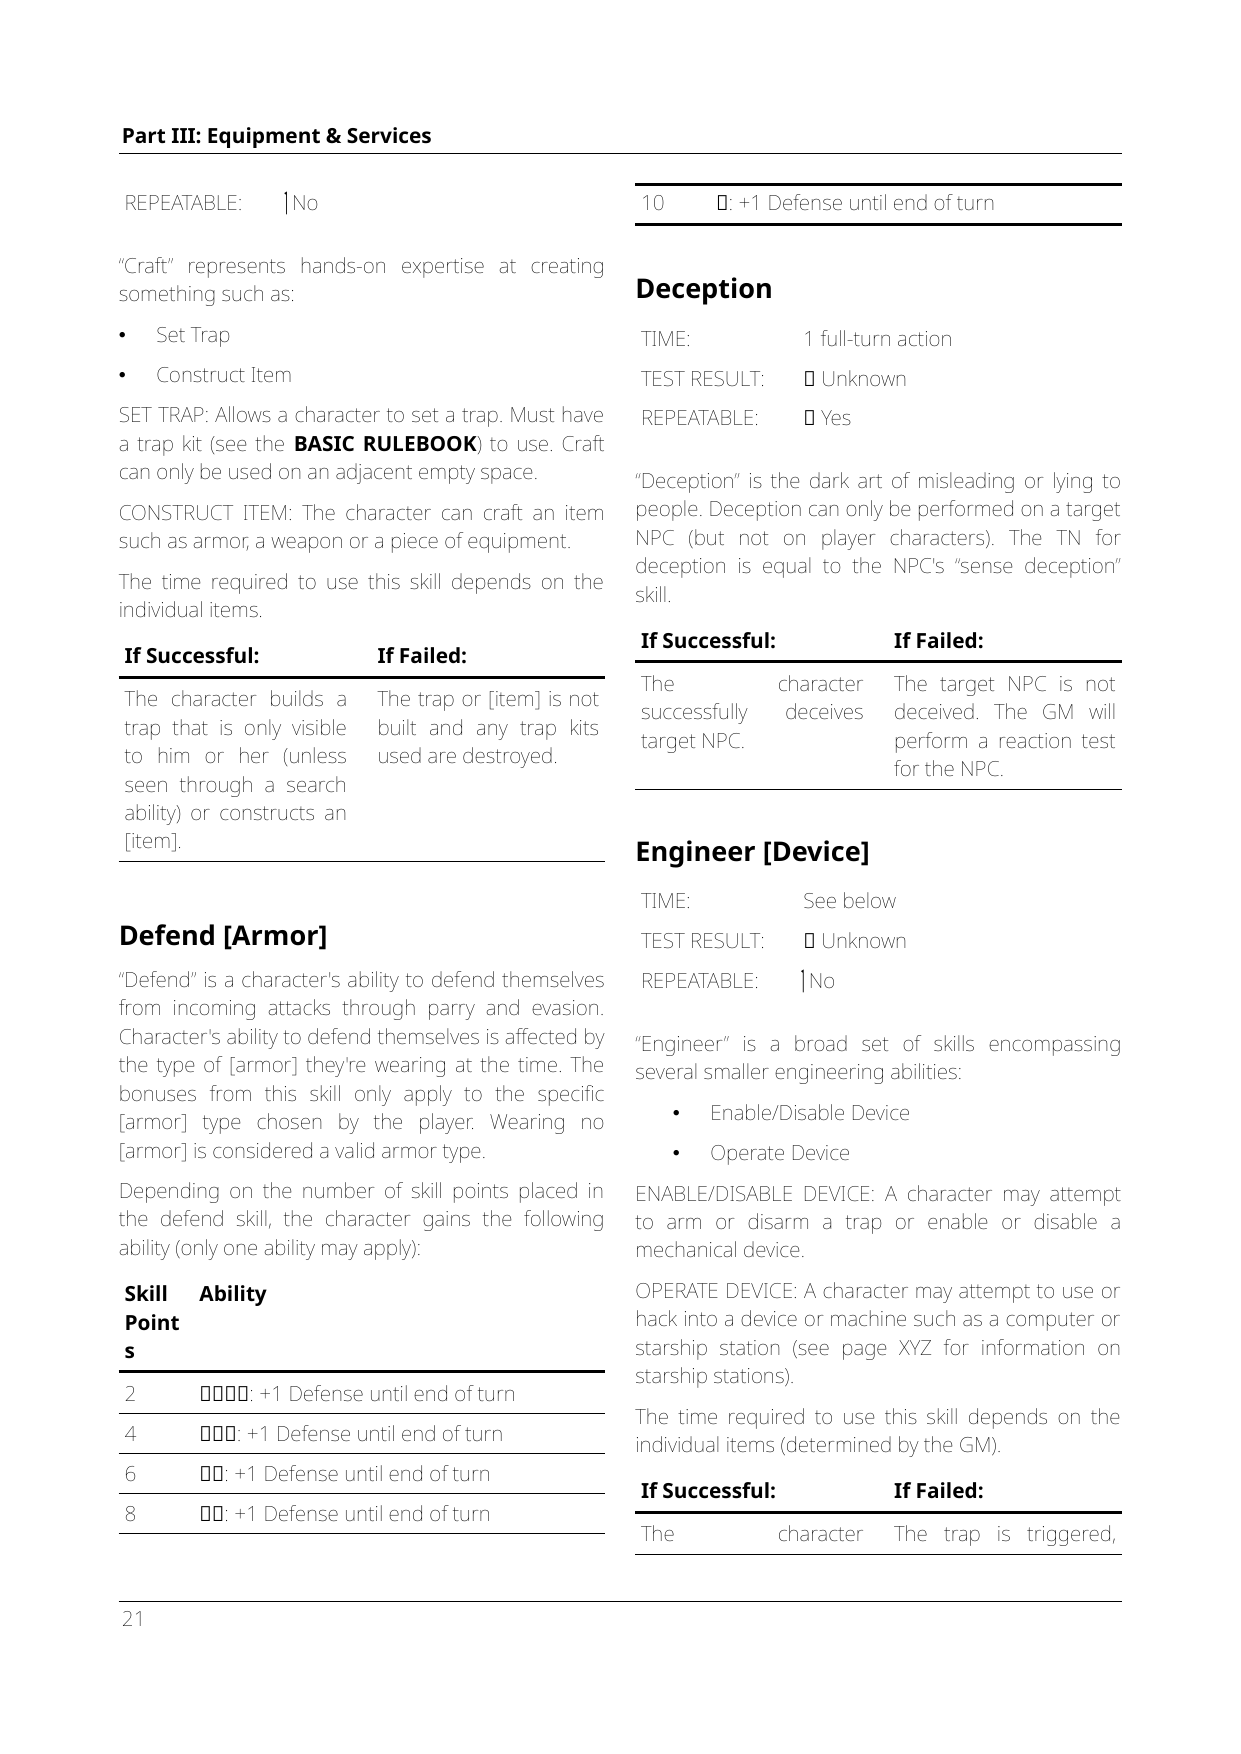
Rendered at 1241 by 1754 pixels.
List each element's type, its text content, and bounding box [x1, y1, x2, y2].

table_header If Successful: [635, 1471, 869, 1511]
list Construct Item [118, 360, 605, 389]
table_cell  No [281, 183, 605, 222]
table_header TIME: [635, 881, 797, 921]
table_cell The target NPC is not deceived. The GM will perform a reaction test for the NPC. [888, 663, 1122, 788]
table_cell : +1 Defense until end of turn [194, 1494, 605, 1533]
table_header Ability [194, 1274, 605, 1370]
table_header If Failed: [888, 1471, 1122, 1511]
table_cell : +1 Defense until end of turn [194, 1454, 605, 1493]
table_cell The trap is triggered, [888, 1514, 1122, 1553]
table_cell 10 [635, 186, 710, 223]
table_header TIME: [635, 318, 797, 358]
table_header If Failed: [372, 636, 605, 676]
table_cell REPEATABLE: [635, 961, 797, 1001]
table_cell : +1 Defense until end of turn [194, 1414, 605, 1453]
table_cell [869, 1514, 888, 1553]
table_cell 6 [119, 1454, 193, 1493]
table_cell  Unknown [797, 921, 1122, 961]
table_header [869, 620, 888, 660]
table_cell  Unknown [797, 358, 1122, 398]
text “Defend” is a character's ability to defend themselves from incoming attacks through parry and evasion. Character's ability to defend themselves is affected by the type of [armor] they're wearing at the time. The bonuses from this skill only apply to the specific [armor] type chosen by the player. Wearing no [armor] is considered a valid armor type. [118, 965, 605, 1164]
table_header See below [797, 881, 1122, 921]
list Enable/Disable Device [673, 1098, 1122, 1126]
text Deception [635, 269, 1122, 306]
table_cell 4 [119, 1414, 193, 1453]
text “Deception” is the dark art of misleading or lying to people. Deception can only be performed on a target NPC (but not on player characters). The TN for deception is equal to the NPC's “sense deception” skill. [635, 438, 1122, 608]
text Engineer [Device] [635, 832, 1122, 869]
table_cell  No [797, 961, 1122, 1001]
table_header If Failed: [888, 620, 1122, 660]
text Depending on the number of skill points placed in the defend skill, the character gains the following ability (only one ability may apply): [118, 1176, 605, 1261]
table_cell : +1 Defense until end of turn [710, 186, 1122, 223]
table_cell The trap or [item] is not built and any trap kits used are destroyed. [372, 679, 605, 861]
table_cell 8 [119, 1494, 193, 1533]
text SET TRAP: Allows a character to set a trap. Must have a trap kit (see the BASIC RULEBOOK) to use. Craft can only be used on an adjacent empty space. [118, 401, 605, 486]
table_cell TEST RESULT: [635, 921, 797, 961]
table_header If Successful: [635, 620, 869, 660]
table_cell  Yes [797, 398, 1122, 438]
table_cell REPEATABLE: [635, 398, 797, 438]
text The time required to use this skill depends on the individual items (determined by the GM). [635, 1402, 1122, 1459]
table_cell [353, 679, 372, 861]
table_cell The character builds a trap that is only visible to him or her (unless seen through a search ability) or constructs an [item]. [119, 679, 353, 861]
text OPERATE DEVICE: A character may attempt to use or hack into a device or machine such as a computer or starship station (see page XYZ for information on starship stations). [635, 1276, 1122, 1390]
table_cell 2 [119, 1373, 193, 1413]
table_header [353, 636, 372, 676]
table_header Skill Points [119, 1274, 193, 1370]
table_cell REPEATABLE: [119, 183, 281, 222]
table_cell : +1 Defense until end of turn [194, 1373, 605, 1413]
text “Craft” represents hands-on expertise at creating something such as: [118, 222, 605, 308]
table_cell [869, 663, 888, 788]
table_cell TEST RESULT: [635, 358, 797, 398]
text The time required to use this skill depends on the individual items. [118, 567, 605, 624]
list Set Trap [118, 320, 605, 348]
table_cell The character successfully deceives target NPC. [635, 663, 869, 788]
text CONSTRUCT ITEM: The character can craft an item such as armor, a weapon or a piece of equipment. [118, 498, 605, 555]
list Operate Device [673, 1138, 1122, 1167]
text ENABLE/DISABLE DEVICE: A character may attempt to arm or disarm a trap or enable or disable a mechanical device. [635, 1179, 1122, 1264]
text Defend [Armor] [118, 916, 605, 953]
table_cell The character [635, 1514, 869, 1553]
table_header 1 full-turn action [797, 318, 1122, 358]
table_header If Successful: [119, 636, 353, 676]
text “Engineer” is a broad set of skills encompassing several smaller engineering abilities: [635, 1001, 1122, 1086]
table_header [869, 1471, 888, 1511]
